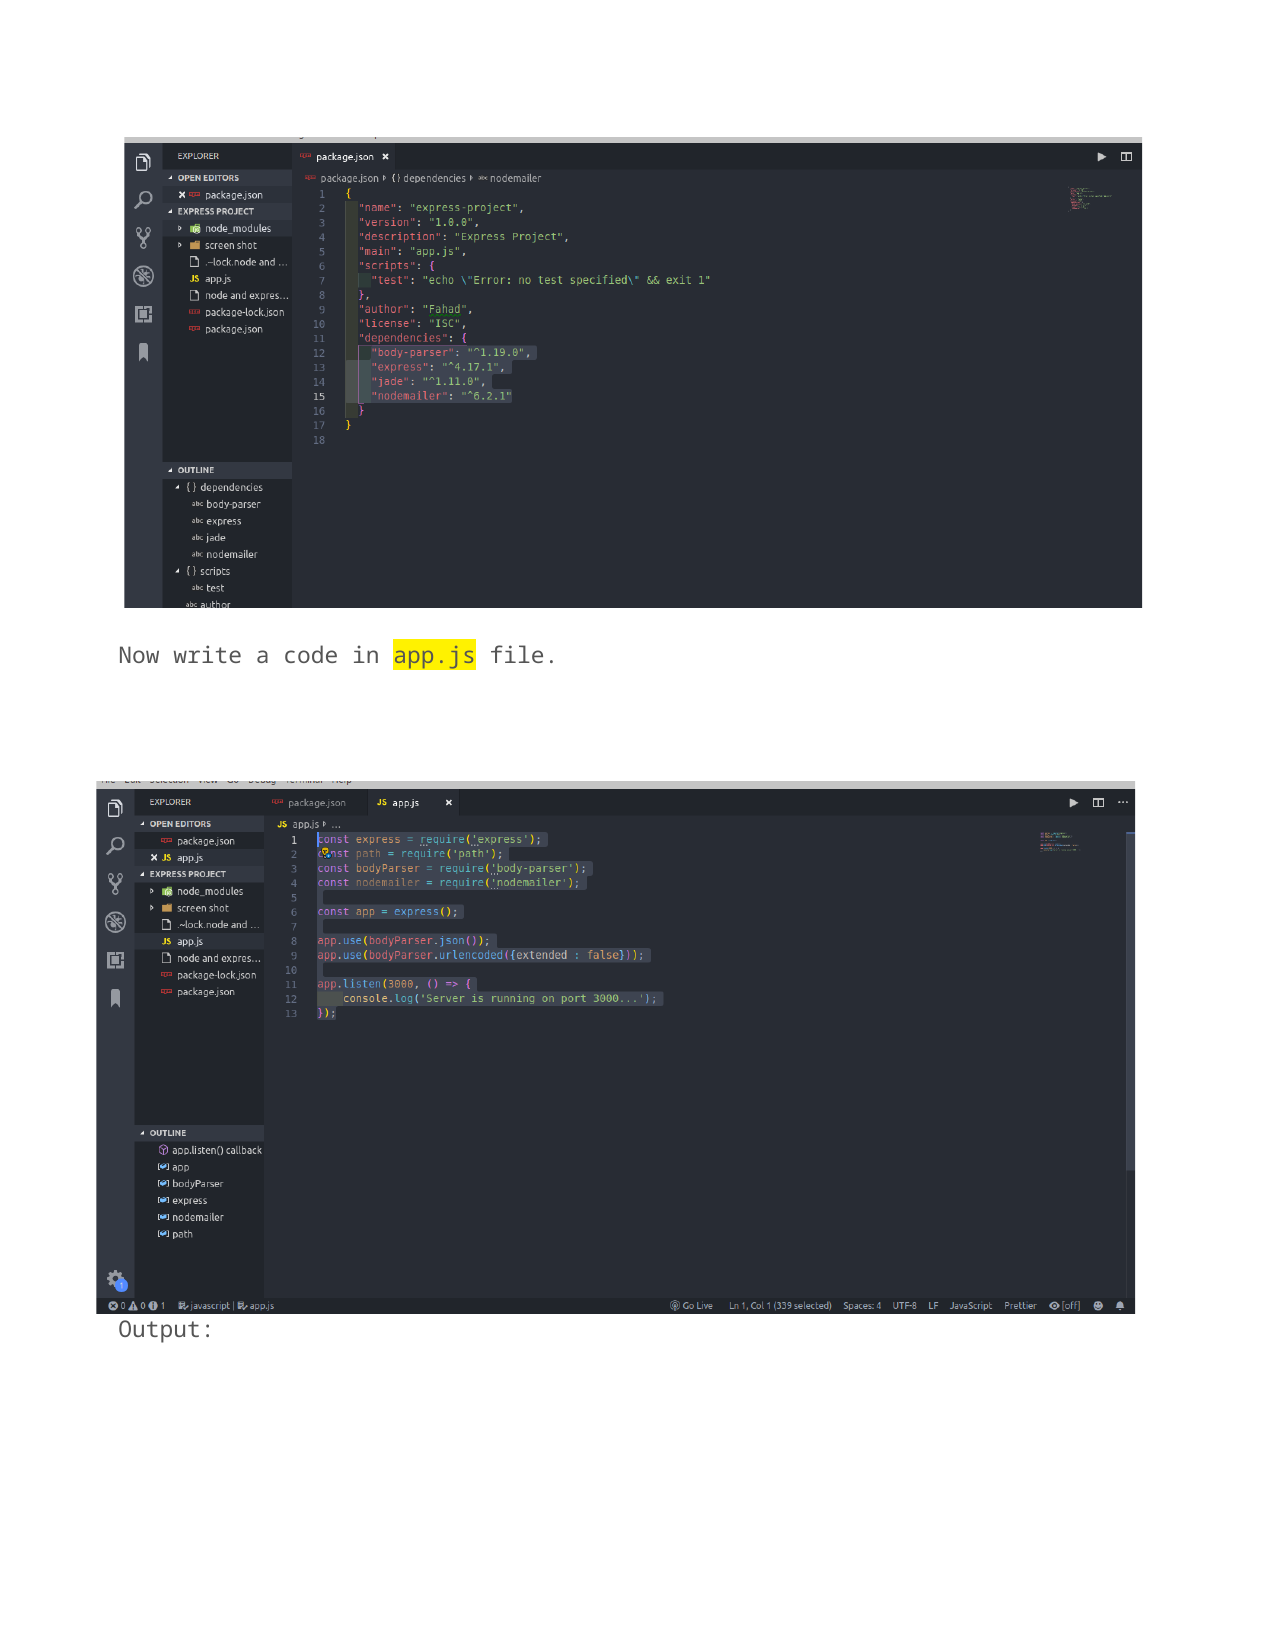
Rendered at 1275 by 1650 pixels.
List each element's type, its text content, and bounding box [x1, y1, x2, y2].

picture [124, 137, 1143, 608]
picture [96, 781, 1136, 1314]
text Output: [118, 1175, 1157, 1344]
text Now write a code in app.js file. [118, 639, 1157, 670]
